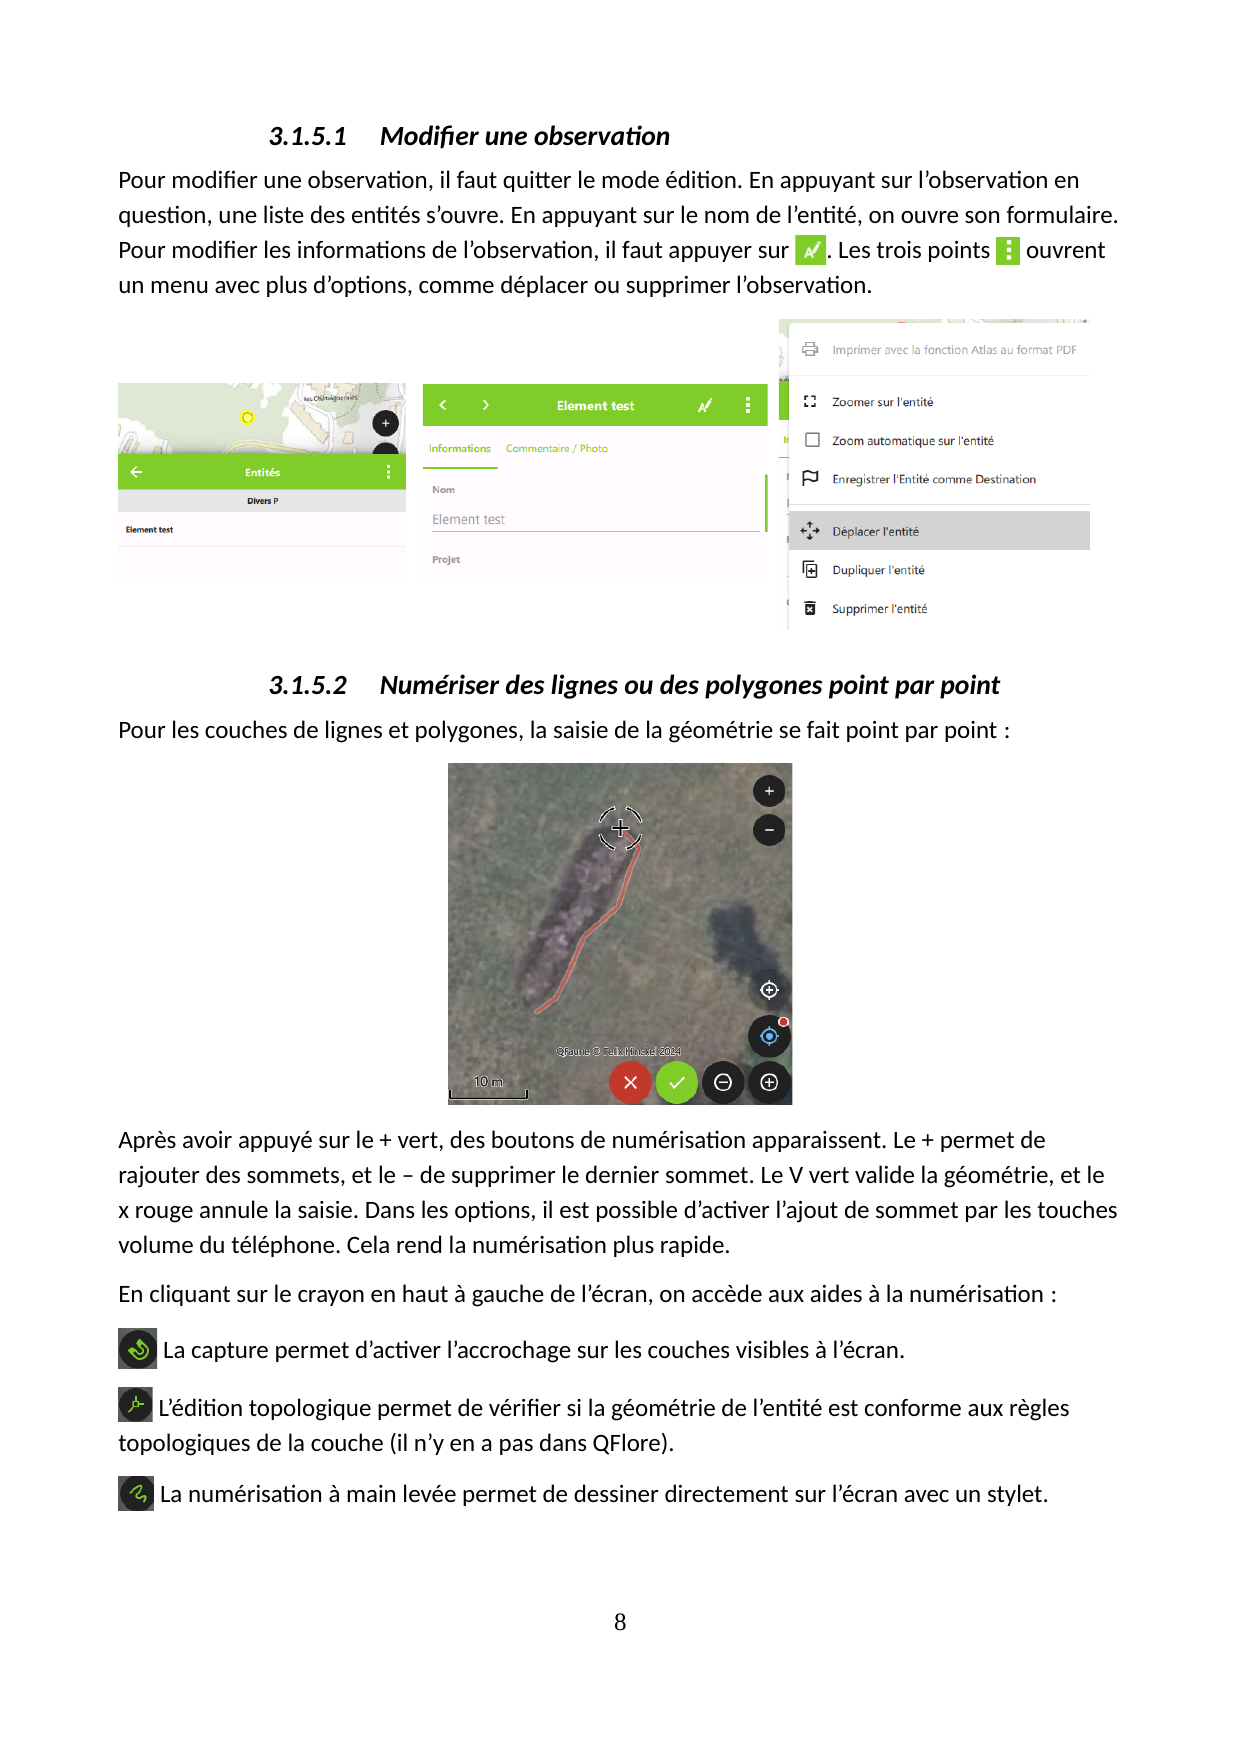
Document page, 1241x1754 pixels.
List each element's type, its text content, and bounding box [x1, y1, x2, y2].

text En cliquant sur le crayon en haut à gauche de l’écran, on accède aux aides à la numérisation : [118, 1278, 1122, 1309]
subtitle Numériser des lignes ou des polygones point par point [268, 667, 1122, 701]
picture [422, 384, 768, 582]
picture [118, 383, 406, 580]
picture [118, 1328, 158, 1369]
text Pour les couches de lignes et polygones, la saisie de la géométrie se fait point par point : [118, 714, 1122, 744]
picture [795, 235, 827, 265]
picture [996, 237, 1020, 265]
subtitle Modifier une observation [268, 118, 1122, 152]
text L’édition topologique permet de vérifier si la géométrie de l’entité est conforme aux règles topologiques de la couche (il n’y en a pas dans QFlore). [118, 1387, 1122, 1458]
text Pour modifier une observation, il faut quitter le mode édition. En appuyant sur l’observation en question, une liste des entités s’ouvre. En appuyant sur le nom de l’entité, on ouvre son formulaire. Pour modifier les informations de l’observation, il faut appuyer sur . Les trois points ouvrent un menu avec plus d’options, comme déplacer ou supprimer l’observation. [118, 164, 1122, 300]
text La capture permet d’activer l’accrochage sur les couches visibles à l’écran. [158, 1328, 1122, 1368]
text Après avoir appuyé sur le + vert, des boutons de numérisation apparaissent. Le + permet de rajouter des sommets, et le – de supprimer le dernier sommet. Le V vert valide la géométrie, et le x rouge annule la saisie. Dans les options, il est possible d’activer l’ajout de sommet par les touches volume du téléphone. Cela rend la numérisation plus rapide. [118, 1124, 1122, 1259]
picture [118, 1387, 153, 1422]
picture [118, 1476, 154, 1511]
picture [448, 763, 793, 1105]
picture [778, 319, 1090, 630]
text La numérisation à main levée permet de dessiner directement sur l’écran avec un stylet. [154, 1477, 1122, 1510]
